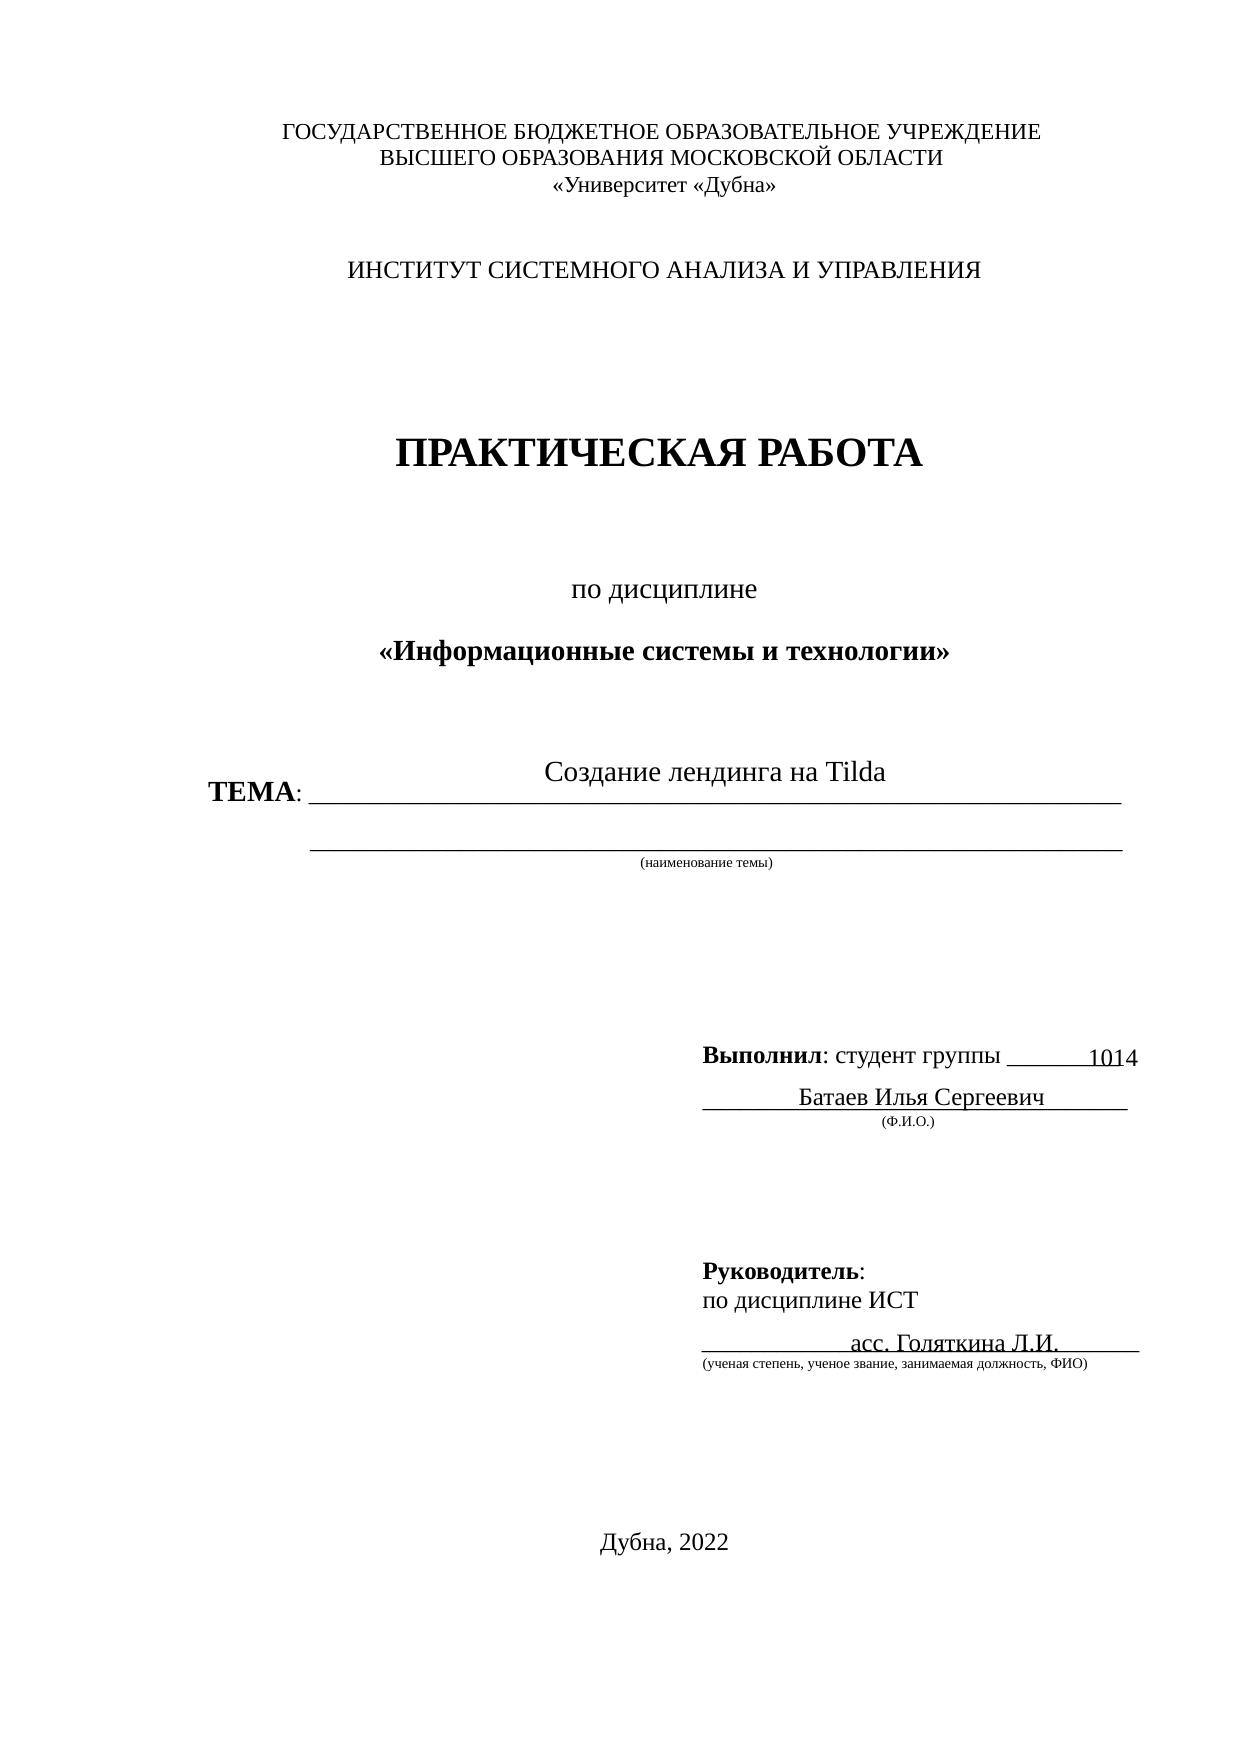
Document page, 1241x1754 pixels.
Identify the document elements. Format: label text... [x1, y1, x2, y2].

text по дисциплине ИСТ [177, 1285, 1152, 1314]
text Дубна, 2022 [177, 1527, 1152, 1556]
text Батаев Илья Сергеевич [646, 1075, 1123, 1110]
text Руководитель: [177, 1256, 1152, 1285]
text ПРАКТИЧЕСКАЯ РАБОТА [177, 427, 1152, 475]
text «Информационные системы и технологии» [177, 633, 1152, 667]
text ТЕМА: _________________________________________________________________ [177, 774, 1152, 808]
text ВЫСШЕГО ОБРАЗОВАНИЯ МОСКОВСКОЙ ОБЛАСТИ [177, 144, 1152, 171]
text ___________________________________ [1125, 1326, 1152, 1355]
text Выполнил: студент группы _________ [177, 1041, 1152, 1069]
text 1014 [1014, 1036, 1181, 1066]
text асс. Голяткина Л.И. [711, 1321, 1125, 1359]
text ___________________________________ [214, 1326, 711, 1355]
subtitle Создание лендинга на Tilda [253, 752, 1104, 788]
text (ученая степень, ученое звание, занимаемая должность, ФИО) [215, 1355, 1152, 1384]
text ГОСУДАРСТВЕННОЕ БЮДЖЕТНОЕ ОБРАЗОВАТЕЛЬНОЕ УЧРЕЖДЕНИЕ [177, 118, 1152, 144]
text ИНСТИТУТ СИСТЕМНОГО АНАЛИЗА И УПРАВЛЕНИЯ [177, 255, 1152, 283]
text «Университет «Дубна» [177, 171, 1152, 197]
text _________________________________________________________________ [177, 825, 1152, 854]
text __________________________________ [227, 1084, 1152, 1112]
text (Ф.И.О.) [177, 1112, 1122, 1141]
text (наименование темы) [177, 854, 1152, 882]
text по дисциплине [177, 571, 1152, 604]
